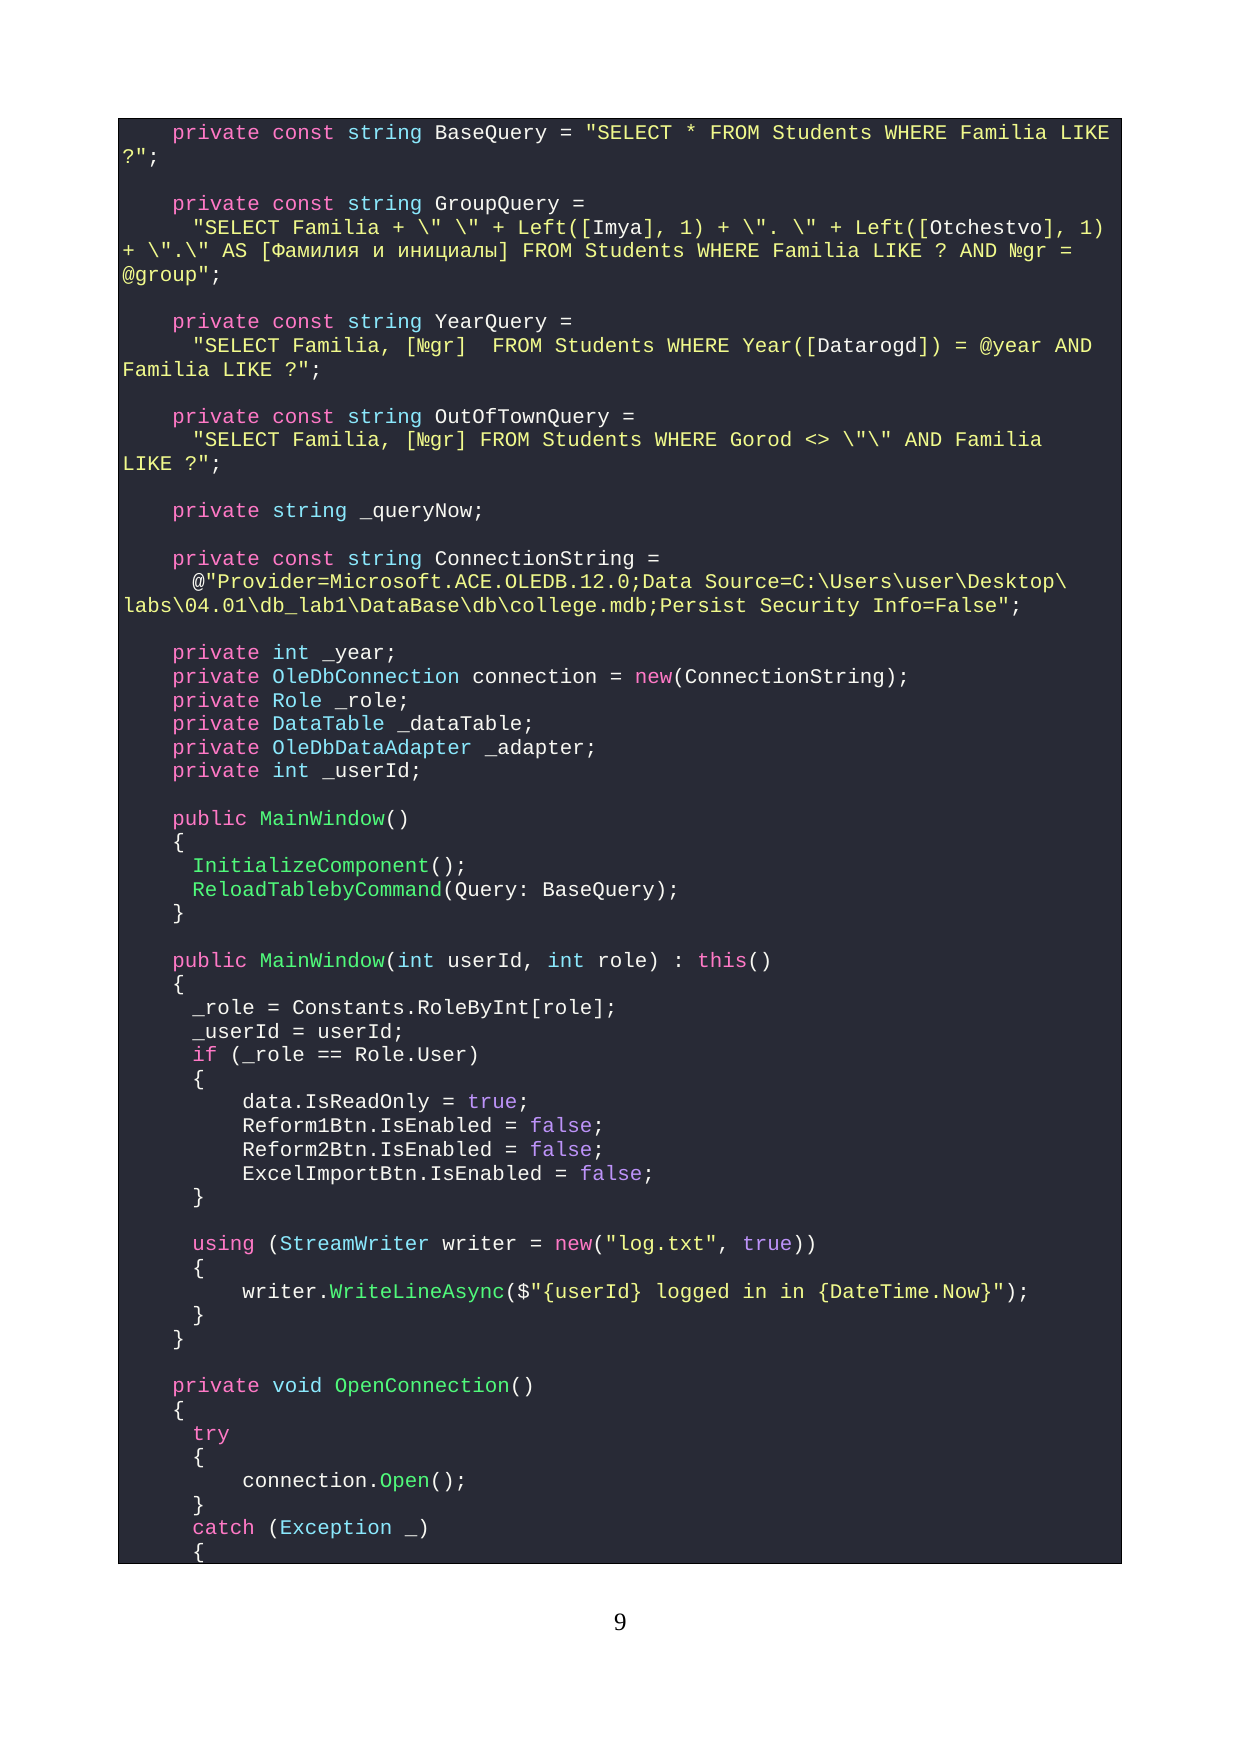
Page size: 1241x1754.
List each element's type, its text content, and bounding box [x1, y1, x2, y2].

text } [119, 898, 1121, 922]
text if (_role == Role.User) [119, 1040, 1121, 1064]
text private const string YearQuery = [119, 307, 1121, 331]
text } [119, 1182, 1121, 1206]
text private int _year; [119, 638, 1121, 662]
text { [119, 1395, 1121, 1419]
text { [119, 827, 1121, 851]
text @"Provider=Microsoft.ACE.OLEDB.12.0;Data Source=C:\Users\user\Desktop\labs\04.01\db_lab1\DataBase\db\college.mdb;Persist Security Info=False"; [119, 567, 1121, 615]
text _userId = userId; [119, 1017, 1121, 1040]
text public MainWindow() [119, 804, 1121, 827]
text catch (Exception _) [119, 1513, 1121, 1537]
text } [119, 1324, 1121, 1348]
text ReloadTablebyCommand(Query: BaseQuery); [119, 875, 1121, 898]
text ExcelImportBtn.IsEnabled = false; [119, 1158, 1121, 1182]
text private Role _role; [119, 686, 1121, 709]
text { [119, 1064, 1121, 1088]
text data.IsReadOnly = true; [119, 1088, 1121, 1111]
text private OleDbDataAdapter _adapter; [119, 733, 1121, 757]
text private string _queryNow; [119, 496, 1121, 520]
text writer.WriteLineAsync($"{userId} logged in in {DateTime.Now}"); [119, 1277, 1121, 1300]
text { [119, 1442, 1121, 1466]
text Reform2Btn.IsEnabled = false; [119, 1135, 1121, 1158]
text private DataTable _dataTable; [119, 709, 1121, 733]
text InitializeComponent(); [119, 851, 1121, 875]
text _role = Constants.RoleByInt[role]; [119, 993, 1121, 1017]
text private const string GroupQuery = [119, 189, 1121, 213]
text } [119, 1300, 1121, 1324]
text "SELECT Familia, [№gr] FROM Students WHERE Gorod <> \"\" AND Familia LIKE ?"; [119, 426, 1121, 473]
text "SELECT Familia + \" \" + Left([Imya], 1) + \". \" + Left([Otchestvo], 1) + \".\" AS [Фамилия и инициалы] FROM Students WHERE Familia LIKE ? AND №gr = @group"; [119, 213, 1121, 284]
text private int _userId; [119, 757, 1121, 780]
text private void OpenConnection() [119, 1371, 1121, 1395]
text "SELECT Familia, [№gr] FROM Students WHERE Year([Datarogd]) = @year AND Familia LIKE ?"; [119, 331, 1121, 378]
text } [119, 1489, 1121, 1513]
text public MainWindow(int userId, int role) : this() [119, 946, 1121, 969]
text connection.Open(); [119, 1466, 1121, 1489]
text { [119, 969, 1121, 993]
text private const string ConnectionString = [119, 544, 1121, 567]
text private const string BaseQuery = "SELECT * FROM Students WHERE Familia LIKE ?"; [119, 119, 1121, 165]
text { [119, 1537, 1121, 1563]
text using (StreamWriter writer = new("log.txt", true)) [119, 1229, 1121, 1253]
text private const string OutOfTownQuery = [119, 402, 1121, 426]
text { [119, 1253, 1121, 1277]
text Reform1Btn.IsEnabled = false; [119, 1111, 1121, 1135]
text try [119, 1419, 1121, 1442]
text private OleDbConnection connection = new(ConnectionString); [119, 662, 1121, 686]
